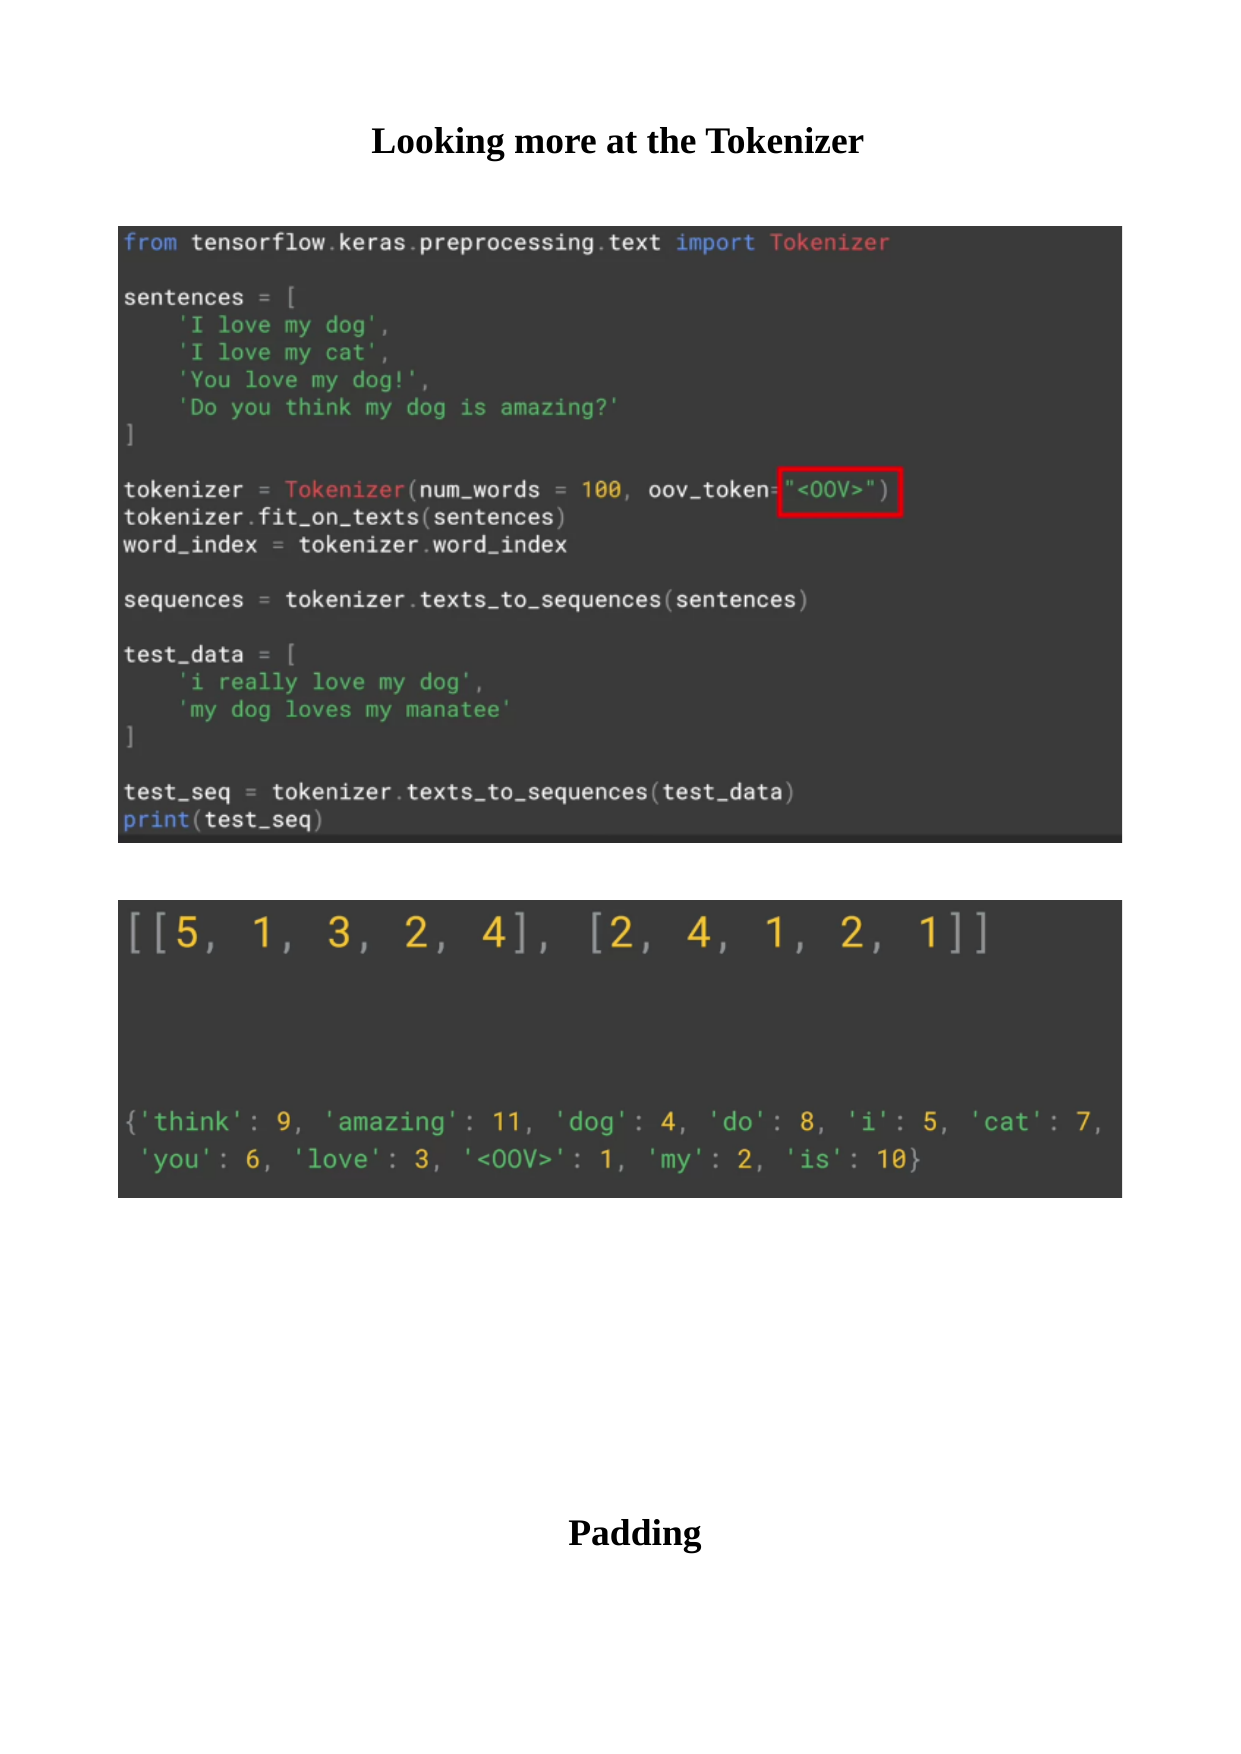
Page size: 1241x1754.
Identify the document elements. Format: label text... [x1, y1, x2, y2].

picture [118, 226, 1123, 843]
subtitle Padding [118, 1510, 1122, 1553]
picture [118, 900, 1123, 1198]
subtitle Looking more at the Tokenizer [118, 118, 1122, 161]
